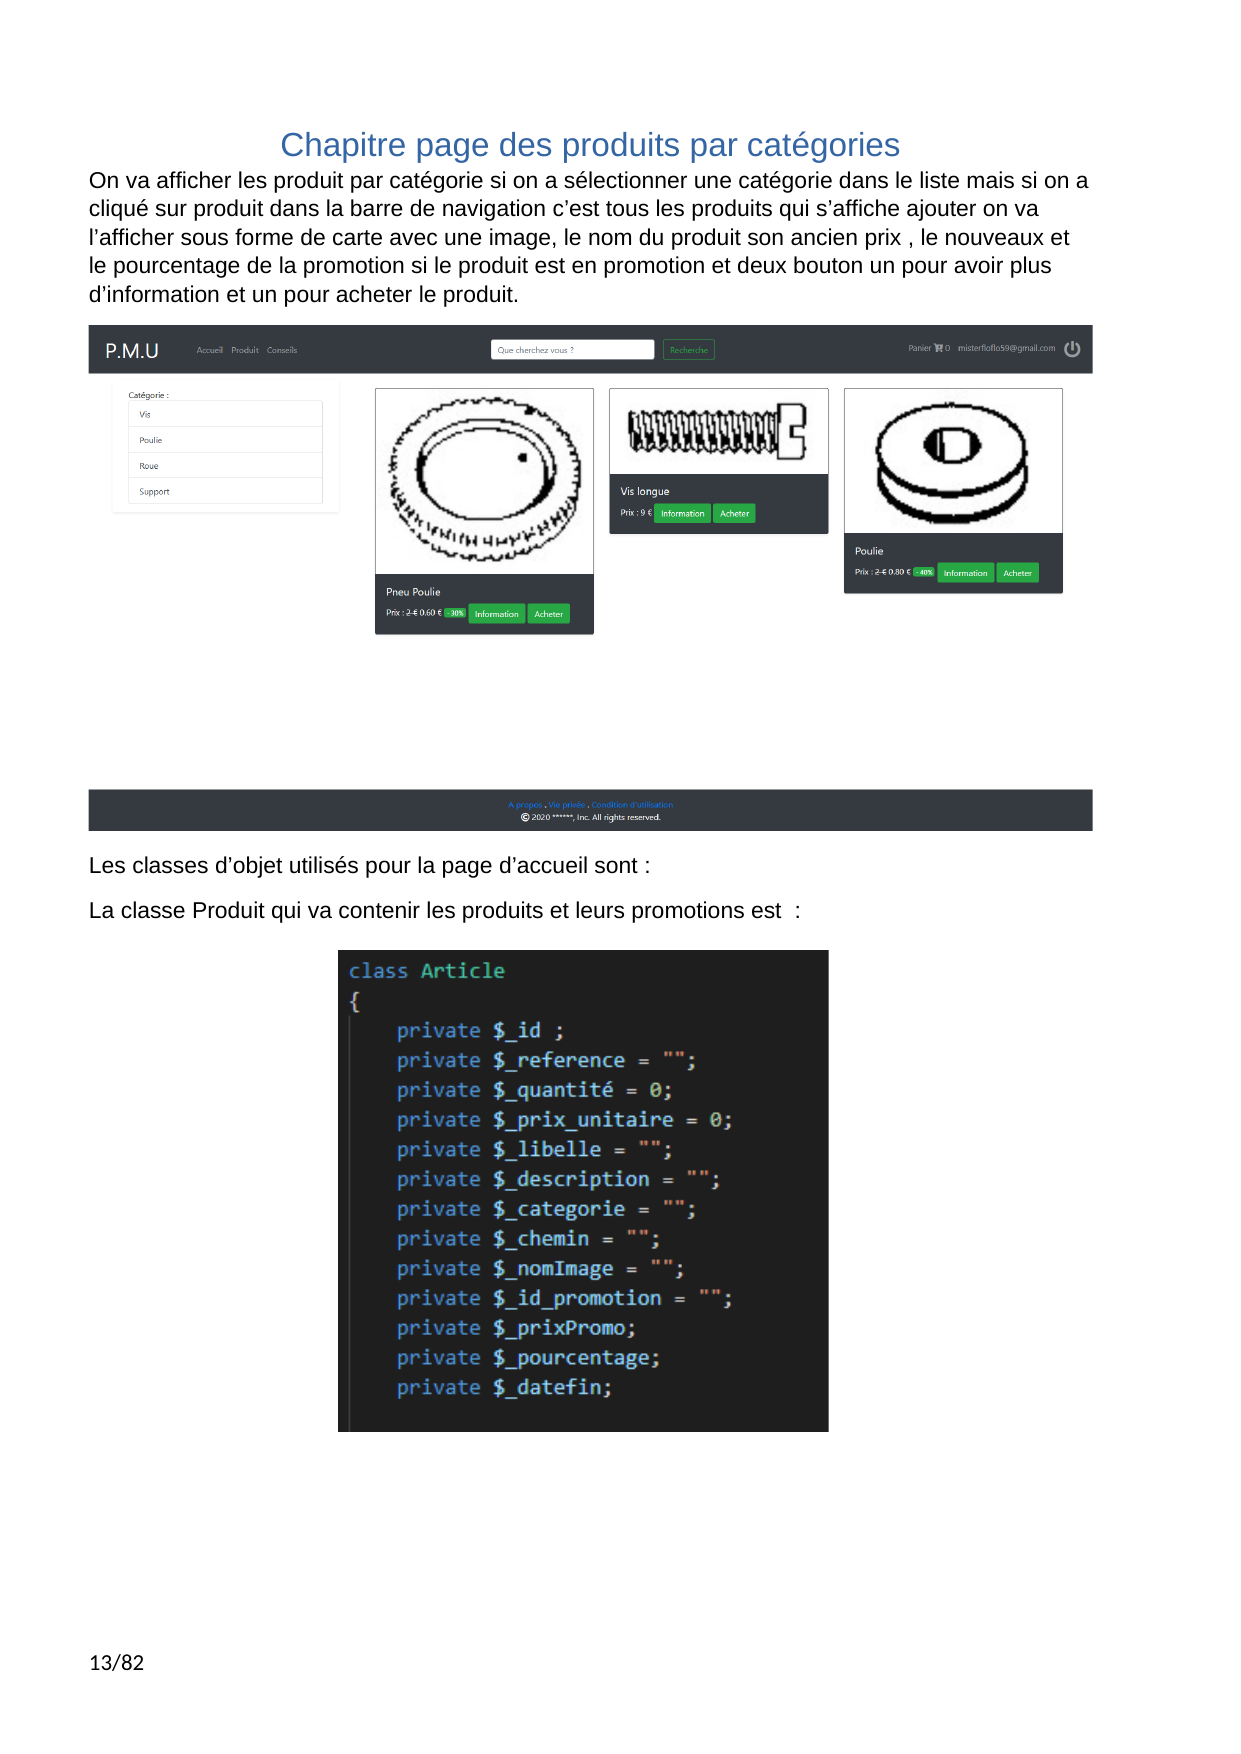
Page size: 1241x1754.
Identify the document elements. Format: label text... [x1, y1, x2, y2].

picture [338, 950, 829, 1432]
text On va afficher les produit par catégorie si on a sélectionner une catégorie dans le liste mais si on a cliqué sur produit dans la barre de navigation c’est tous les produits qui s’affiche ajouter on va l’afficher sous forme de carte avec une image, le nom du produit son ancien prix , le nouveaux et le pourcentage de la promotion si le produit est en promotion et deux bouton un pour avoir plus d’information et un pour acheter le produit. [89, 167, 1092, 307]
picture [88, 325, 1093, 831]
text La classe Produit qui va contenir les produits et leurs promotions est : [89, 897, 1092, 923]
subtitle Chapitre page des produits par catégories [89, 126, 1092, 164]
text Les classes d’objet utilisés pour la page d’accueil sont : [89, 831, 1092, 878]
